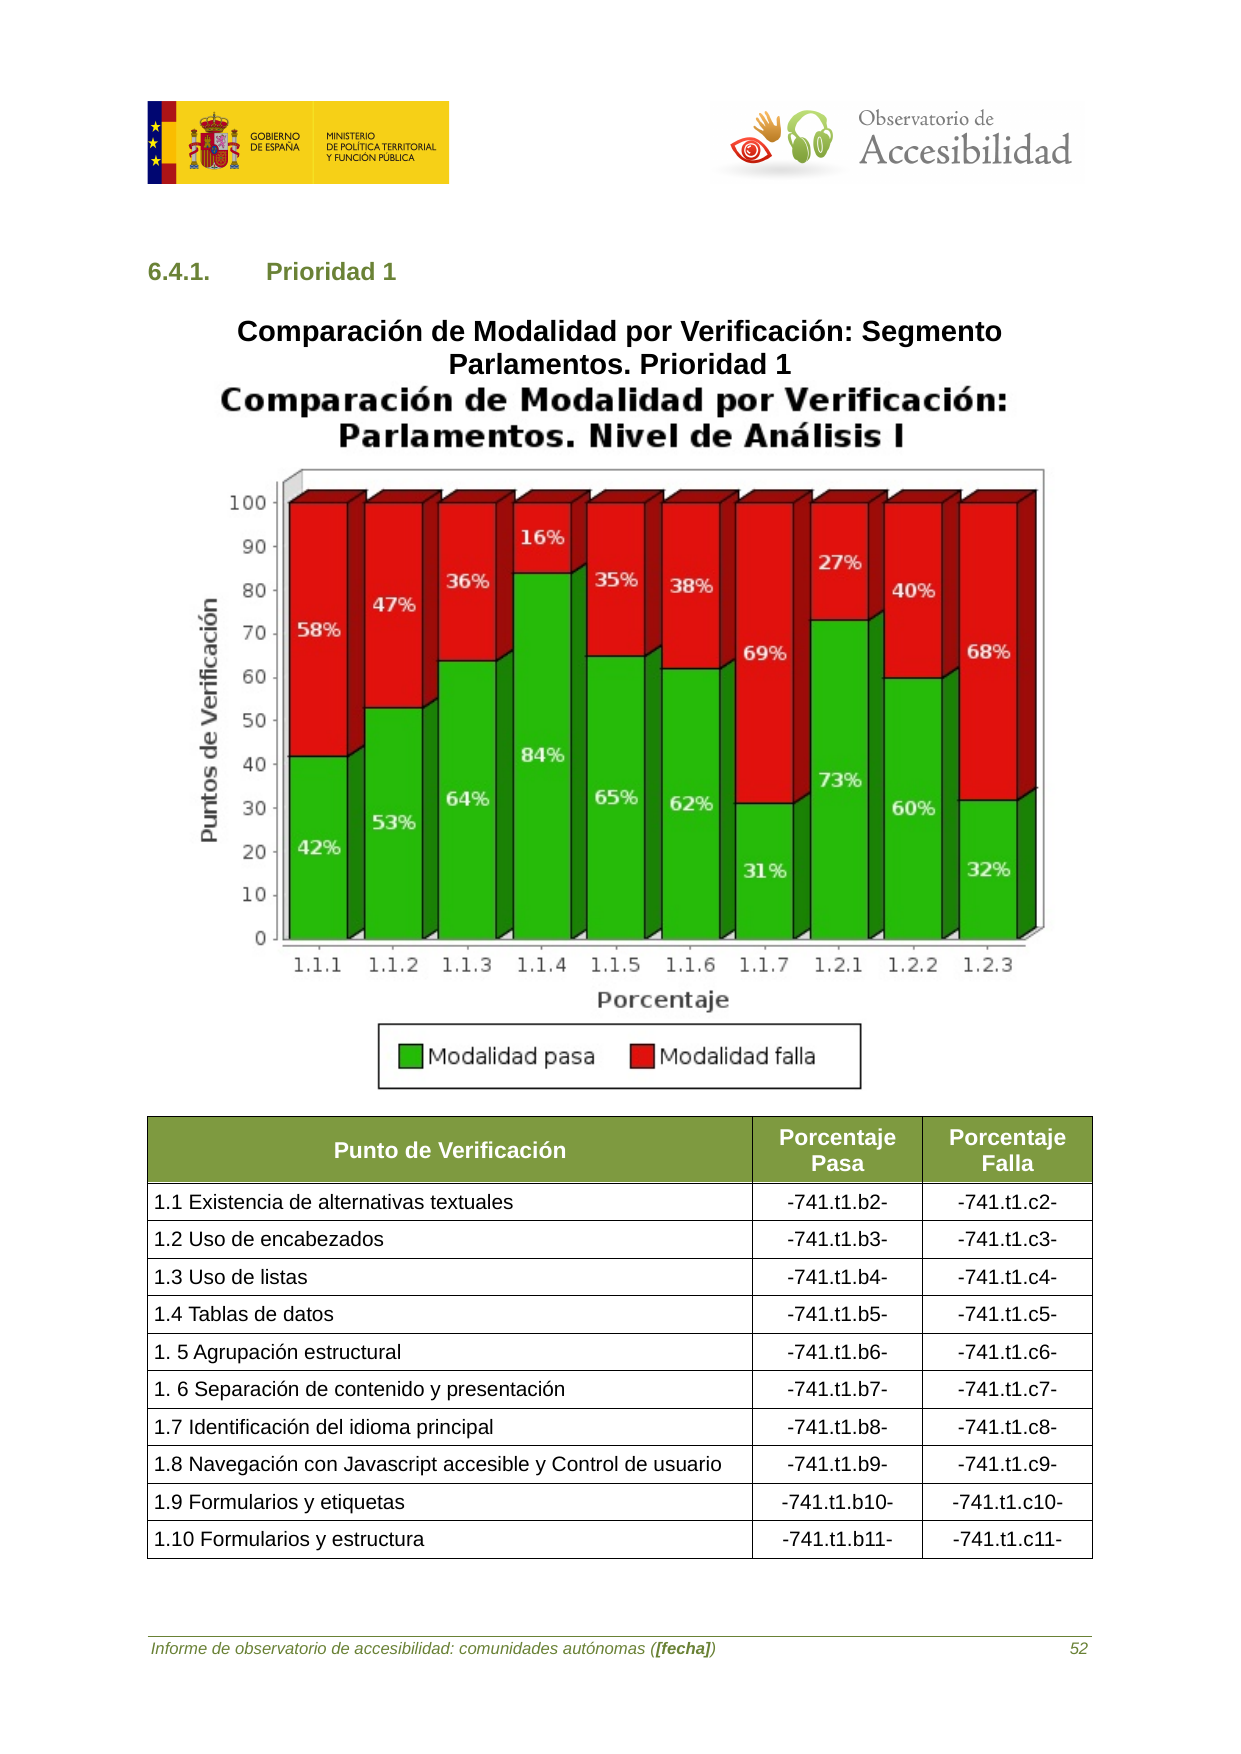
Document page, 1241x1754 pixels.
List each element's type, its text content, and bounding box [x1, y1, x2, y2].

table_cell -741.t1.b3- [753, 1221, 922, 1257]
picture [147, 101, 450, 184]
table_cell -741.t1.c8- [923, 1409, 1092, 1445]
table_cell -741.t1.c10- [923, 1484, 1092, 1520]
table_cell -741.t1.c5- [923, 1296, 1092, 1332]
picture [178, 380, 1062, 1091]
table_cell 1.4 Tablas de datos [148, 1296, 752, 1332]
table_header Porcentaje Falla [923, 1117, 1092, 1182]
table_cell -741.t1.b11- [753, 1521, 922, 1557]
table_cell -741.t1.c9- [923, 1446, 1092, 1482]
table_cell -741.t1.b5- [753, 1296, 922, 1332]
table_header Porcentaje Pasa [753, 1117, 922, 1182]
table_cell -741.t1.c7- [923, 1371, 1092, 1407]
picture [710, 101, 1086, 184]
table_cell -741.t1.b10- [753, 1484, 922, 1520]
table_cell 1.8 Navegación con Javascript accesible y Control de usuario [148, 1446, 752, 1482]
table_cell -741.t1.c3- [923, 1221, 1092, 1257]
table_cell -741.t1.c11- [923, 1521, 1092, 1557]
text Comparación de Modalidad por Verificación: Segmento Parlamentos. Prioridad 1 [148, 314, 1092, 381]
table_cell 1.1 Existencia de alternativas textuales [148, 1184, 752, 1220]
table_cell -741.t1.c6- [923, 1334, 1092, 1370]
table_cell 1.10 Formularios y estructura [148, 1521, 752, 1557]
table_cell -741.t1.b2- [753, 1184, 922, 1220]
table_cell 1.7 Identificación del idioma principal [148, 1409, 752, 1445]
table_cell 1. 6 Separación de contenido y presentación [148, 1371, 752, 1407]
table_cell 1. 5 Agrupación estructural [148, 1334, 752, 1370]
table_cell 1.3 Uso de listas [148, 1259, 752, 1295]
table_cell -741.t1.b6- [753, 1334, 922, 1370]
table_cell -741.t1.b9- [753, 1446, 922, 1482]
table_cell -741.t1.b8- [753, 1409, 922, 1445]
table_cell -741.t1.c4- [923, 1259, 1092, 1295]
table_cell 1.2 Uso de encabezados [148, 1221, 752, 1257]
table_header Punto de Verificación [148, 1117, 752, 1182]
table_cell 1.9 Formularios y etiquetas [148, 1484, 752, 1520]
subtitle Prioridad 1 [148, 257, 1092, 286]
table_cell -741.t1.b4- [753, 1259, 922, 1295]
table_cell -741.t1.c2- [923, 1184, 1092, 1220]
table_cell -741.t1.b7- [753, 1371, 922, 1407]
